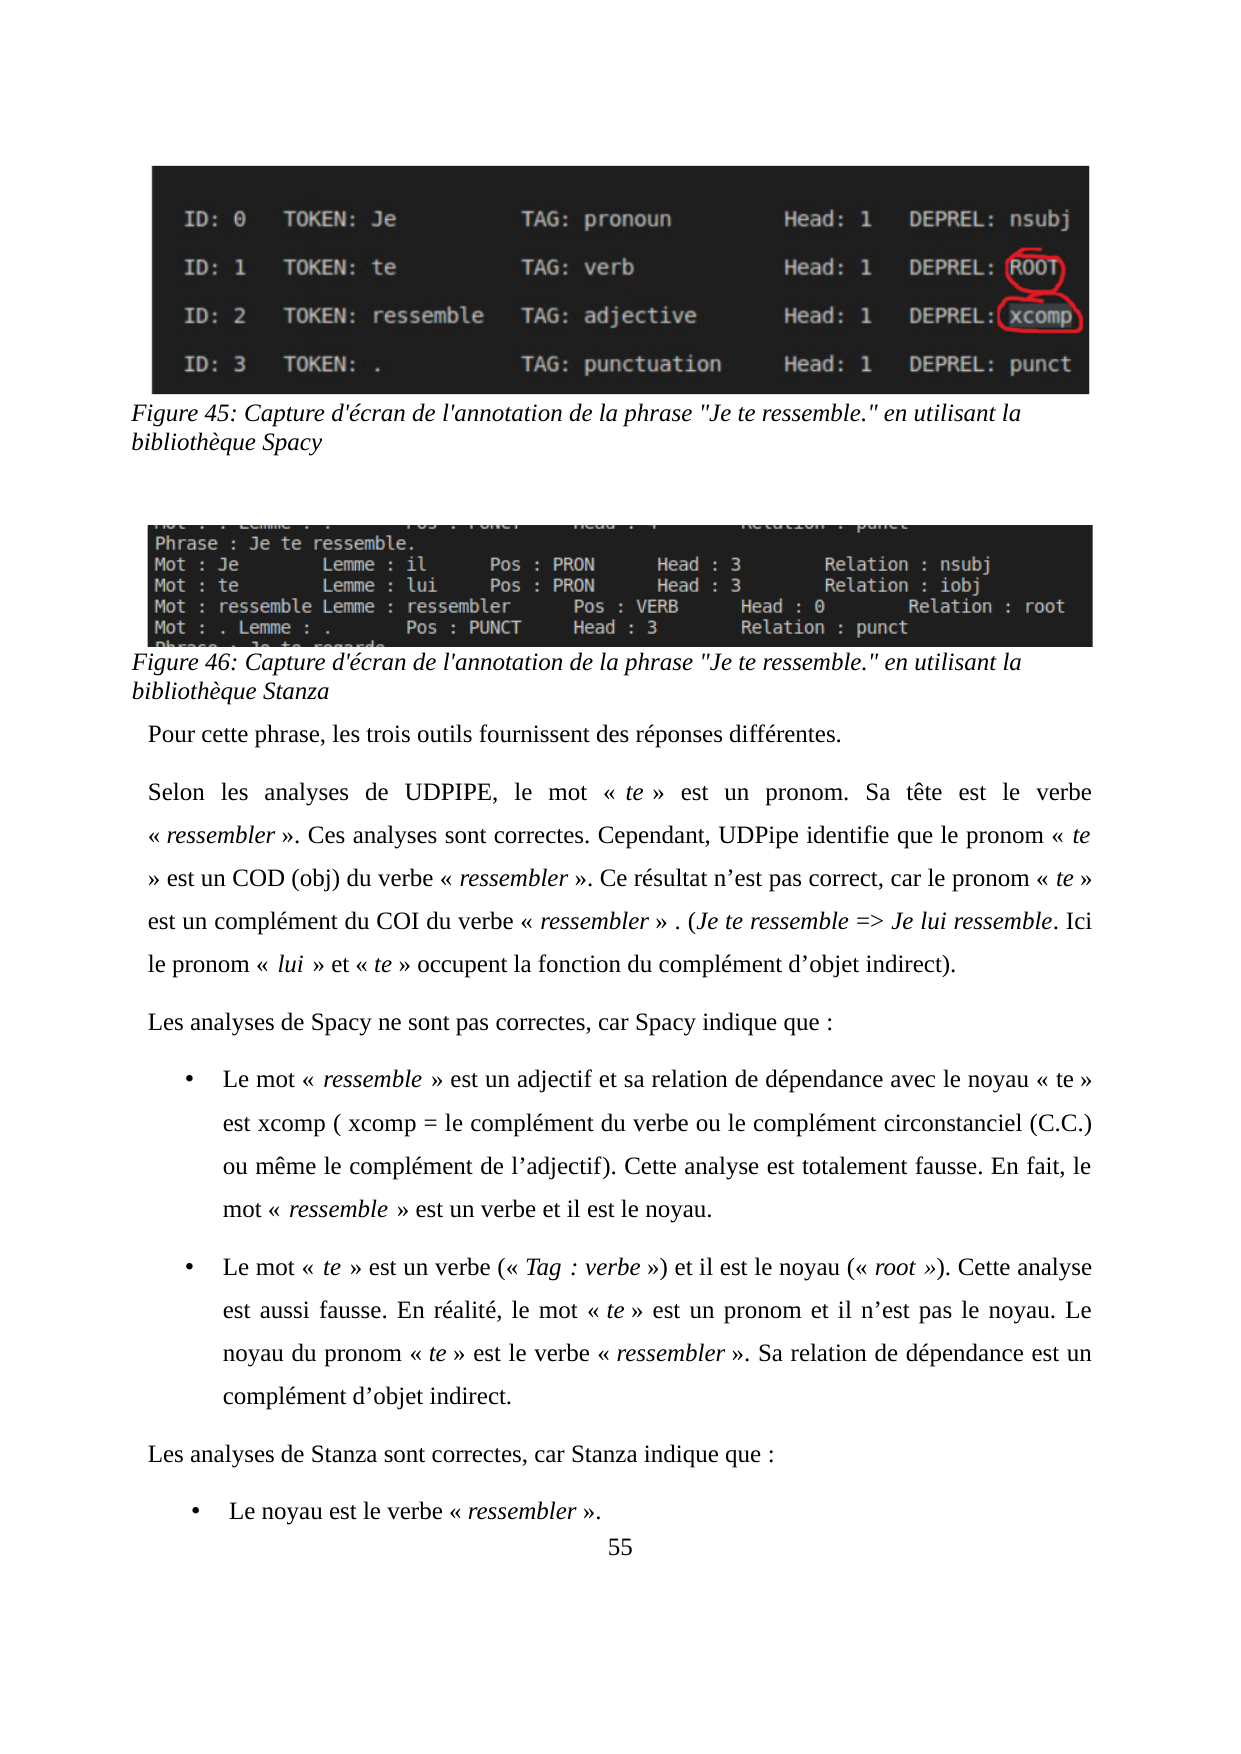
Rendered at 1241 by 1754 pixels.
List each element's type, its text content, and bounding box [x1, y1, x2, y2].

text Figure 46: Capture d'écran de l'annotation de la phrase "Je te ressemble." en utilisant la bibliothèque Stanza [132, 526, 1109, 704]
picture [147, 525, 1093, 647]
list Le mot « te » est un verbe (« Tag : verbe ») et il est le noyau (« root »). Cette analyse est aussi fausse. En réalité, le mot « te » est un pronom et il n’est pas le noyau. Le noyau du pronom « te » est le verbe « ressembler ». Sa relation de dépendance est un complément d’objet indirect. [185, 1252, 1092, 1410]
text Pour cette phrase, les trois outils fournissent des réponses différentes. [148, 704, 1092, 748]
text [132, 513, 1109, 526]
text Figure 45: Capture d'écran de l'annotation de la phrase "Je te ressemble." en utilisant la bibliothèque Spacy [131, 160, 1109, 456]
text Les analyses de Stanza sont correctes, car Stanza indique que : [148, 1439, 1092, 1467]
text Les analyses de Spacy ne sont pas correctes, car Spacy indique que : [148, 1007, 1092, 1036]
picture [147, 160, 1093, 399]
text Selon les analyses de UDPIPE, le mot « te » est un pronom. Sa tête est le verbe « ressembler ». Ces analyses sont correctes. Cependant, UDPipe identifie que le pronom « te » est un COD (obj) du verbe « ressembler ». Ce résultat n’est pas correct, car le pronom « te » est un complément du COI du verbe « ressembler » . (Je te ressemble => Je lui ressemble. Ici le pronom « lui » et « te » occupent la fonction du complément d’objet indirect). [148, 777, 1092, 978]
list Le noyau est le verbe « ressembler ». [191, 1496, 1092, 1525]
list Le mot « ressemble » est un adjectif et sa relation de dépendance avec le noyau « te » est xcomp ( xcomp = le complément du verbe ou le complément circonstanciel (C.C.) ou même le complément de l’adjectif). Cette analyse est totalement fausse. En fait, le mot « ressemble » est un verbe et il est le noyau. [185, 1064, 1092, 1223]
